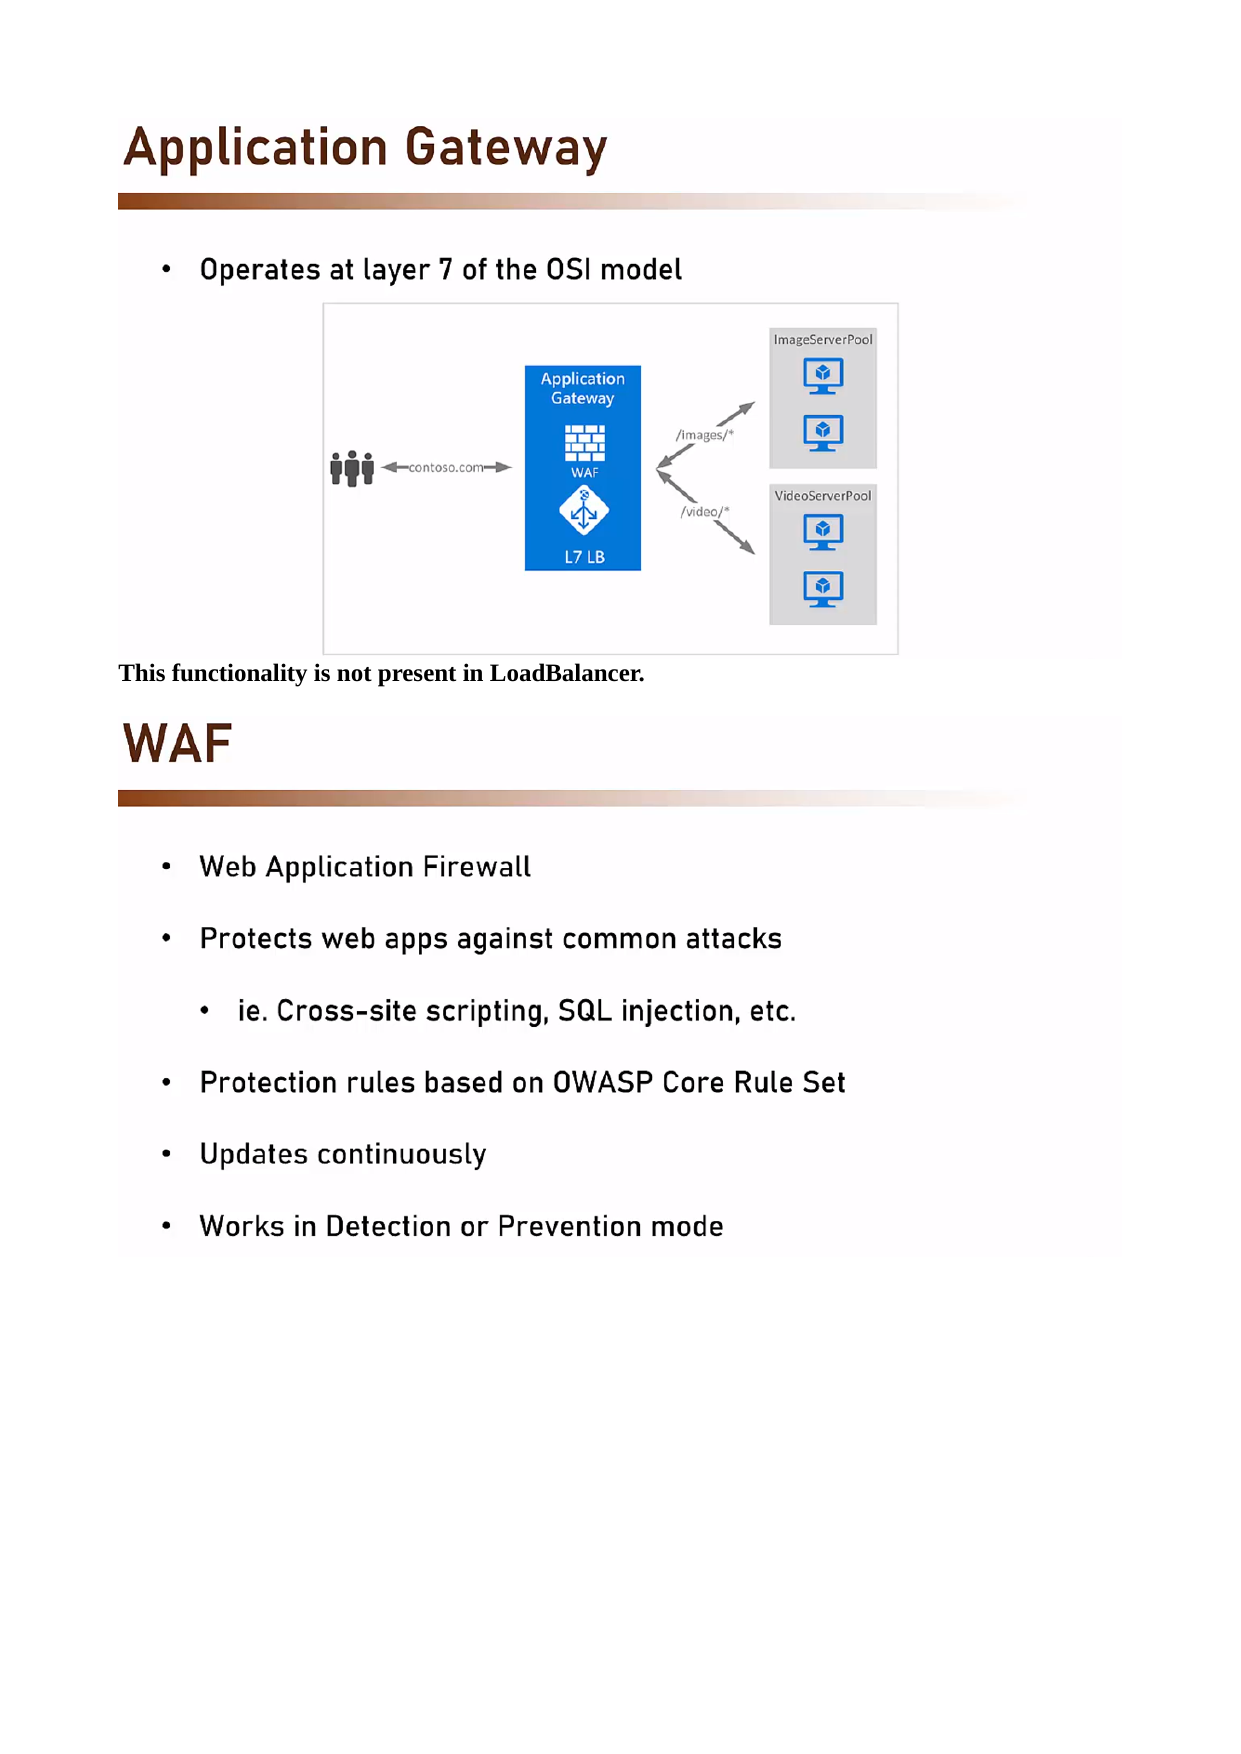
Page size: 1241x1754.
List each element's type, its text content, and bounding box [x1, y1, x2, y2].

text This functionality is not present in LoadBalancer. [118, 659, 1122, 687]
picture [118, 716, 1123, 1257]
picture [118, 118, 1123, 659]
